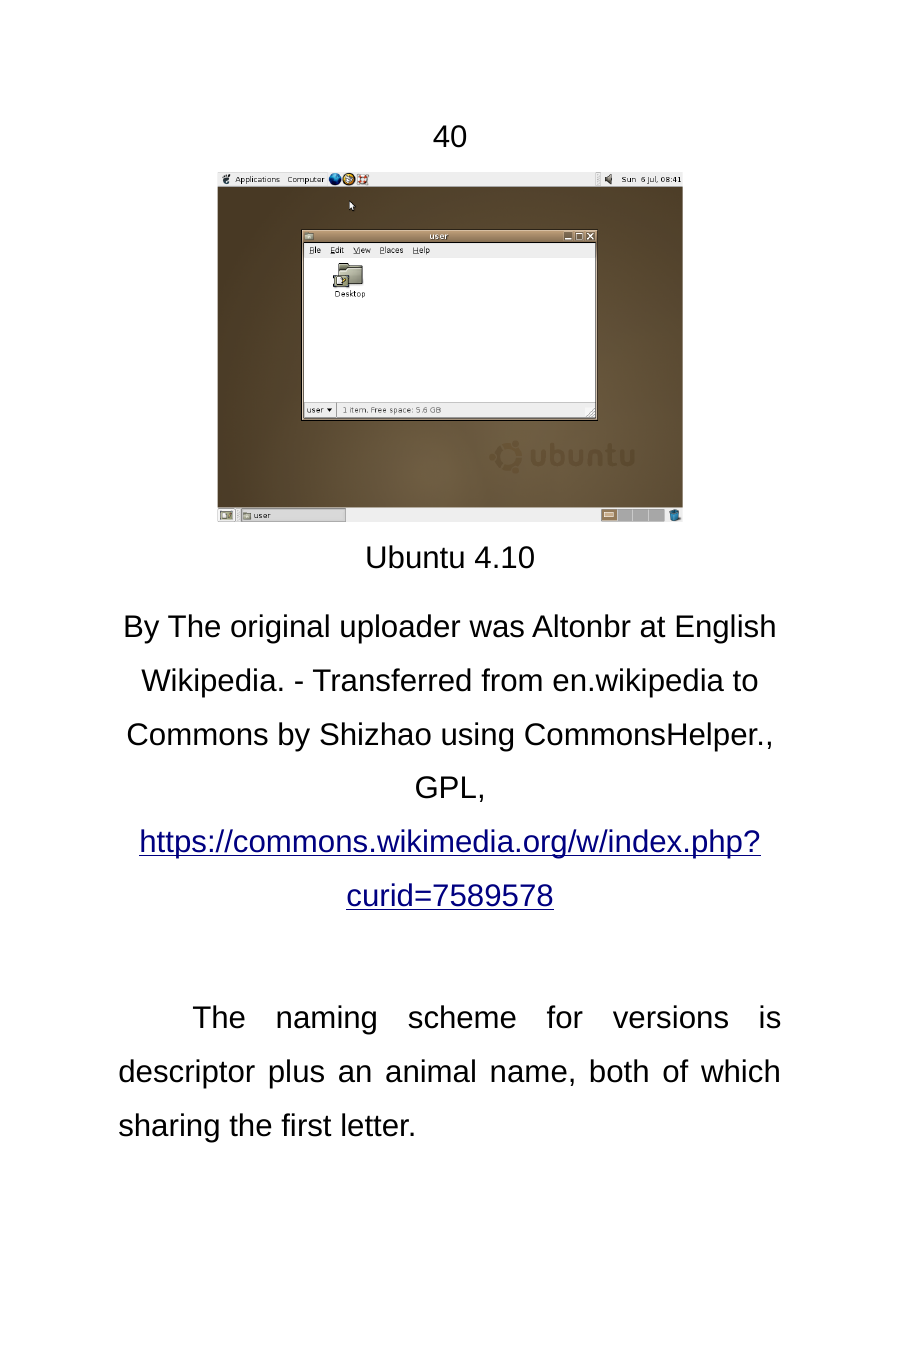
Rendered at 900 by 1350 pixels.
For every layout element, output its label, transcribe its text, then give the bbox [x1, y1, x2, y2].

text By The original uploader was Altonbr at English Wikipedia. - Transferred from en.wikipedia to Commons by Shizhao using CommonsHelper., GPL, https://commons.wikimedia.org/w/index.php?curid=7589578 [118, 608, 782, 913]
picture [217, 172, 683, 522]
text The naming scheme for versions is descriptor plus an animal name, both of which sharing the first letter. [118, 999, 782, 1143]
text Ubuntu 4.10 [118, 183, 782, 575]
